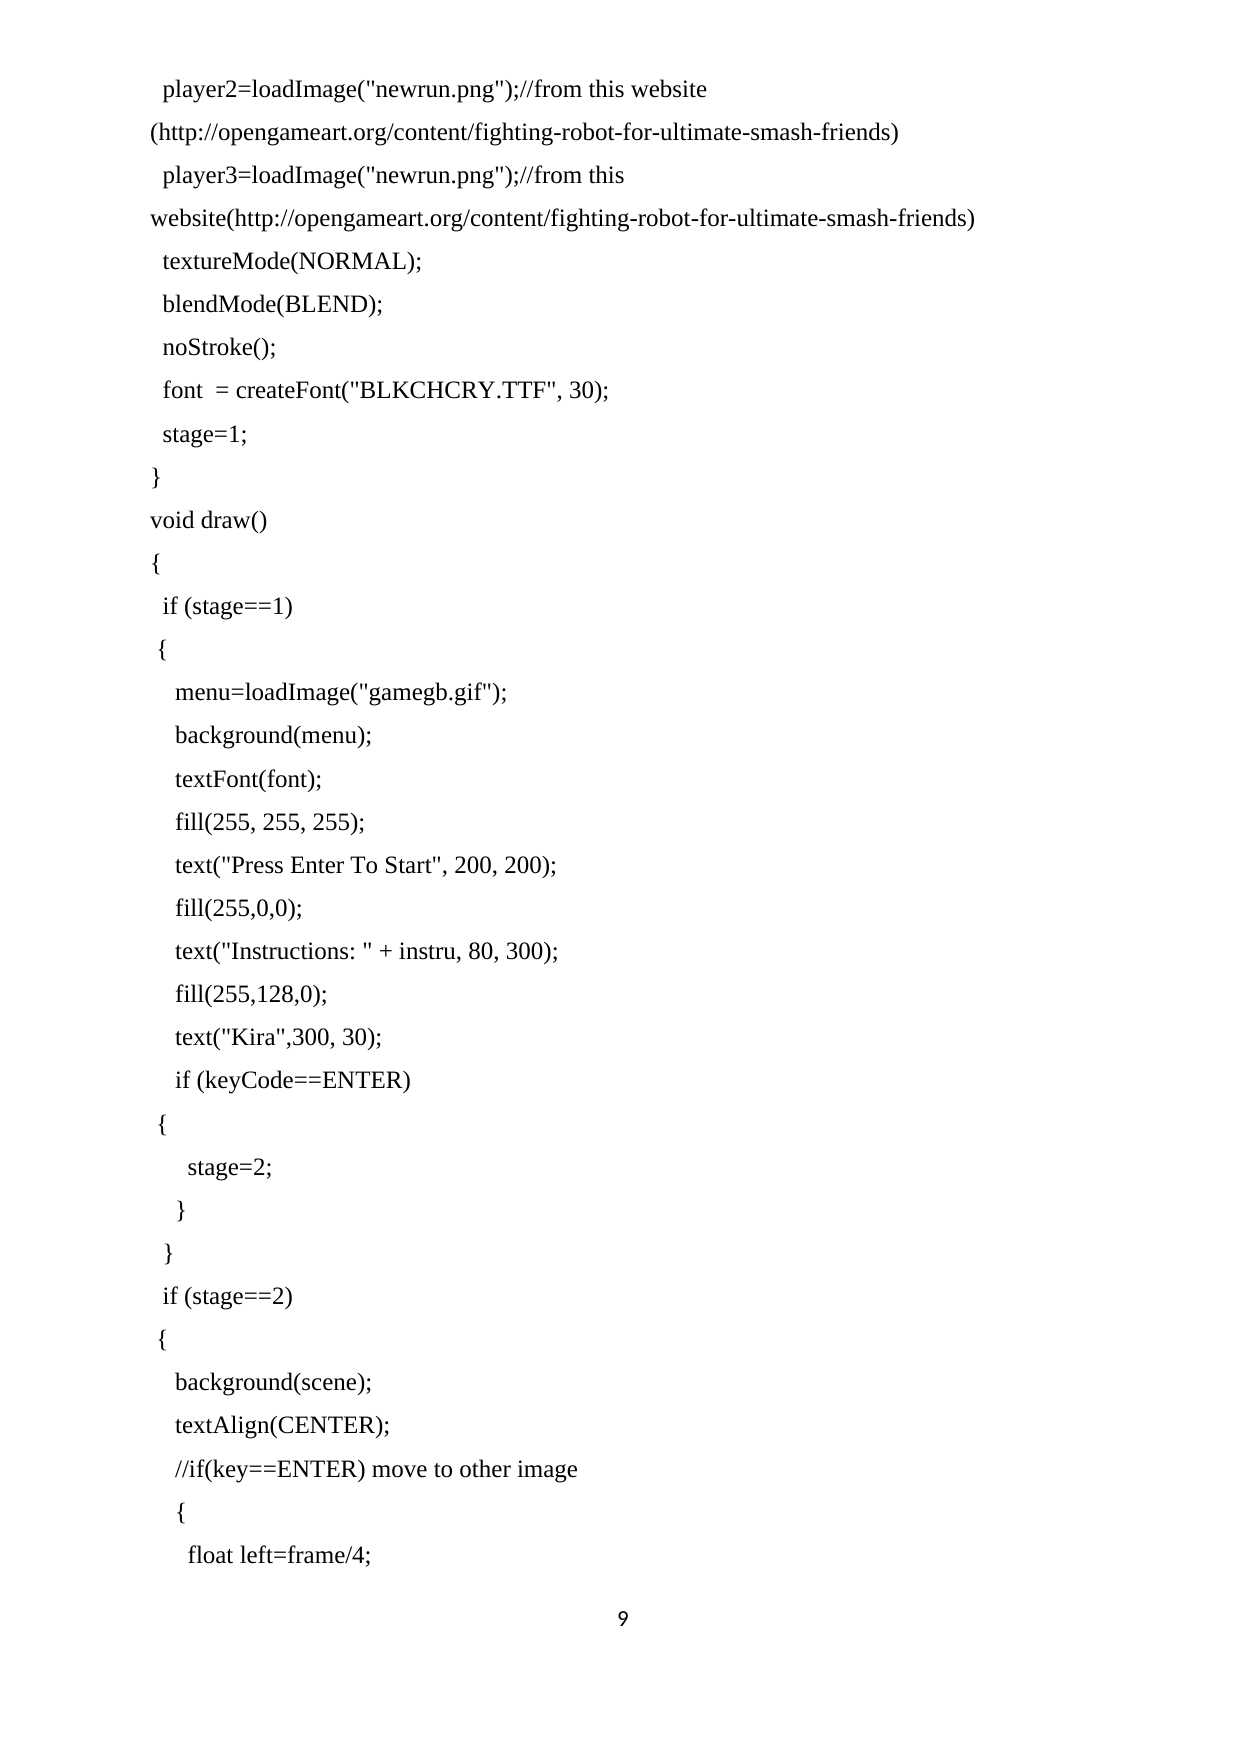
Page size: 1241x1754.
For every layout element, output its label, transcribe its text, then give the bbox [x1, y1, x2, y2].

text { [150, 548, 1090, 577]
text float left=frame/4; [150, 1540, 1090, 1569]
text fill(255, 255, 255); [150, 807, 1090, 836]
text { [150, 634, 1090, 663]
text } [150, 1195, 1090, 1224]
text player3=loadImage("newrun.png");//from this website(http://opengameart.org/content/fighting-robot-for-ultimate-smash-friends) [150, 160, 1090, 232]
text if (stage==2) [150, 1281, 1090, 1310]
text void draw() [150, 505, 1090, 534]
text text("Kira",300, 30); [150, 1022, 1090, 1051]
text if (stage==1) [150, 591, 1090, 620]
text player2=loadImage("newrun.png");//from this website (http://opengameart.org/content/fighting-robot-for-ultimate-smash-friends) [150, 74, 1090, 146]
text background(menu); [150, 721, 1090, 749]
text textFont(font); [150, 764, 1090, 792]
text stage=1; [150, 419, 1090, 447]
text textAlign(CENTER); [150, 1411, 1090, 1439]
text background(scene); [150, 1367, 1090, 1396]
text { [150, 1324, 1090, 1353]
text fill(255,0,0); [150, 893, 1090, 922]
text if (keyCode==ENTER) [150, 1066, 1090, 1094]
text { [150, 1497, 1090, 1526]
text textureMode(NORMAL); [150, 246, 1090, 275]
text fill(255,128,0); [150, 979, 1090, 1008]
text noStroke(); [150, 332, 1090, 361]
text //if(key==ENTER) move to other image [150, 1454, 1090, 1482]
text stage=2; [150, 1152, 1090, 1181]
text text("Instructions: " + instru, 80, 300); [150, 936, 1090, 965]
text text("Press Enter To Start", 200, 200); [150, 850, 1090, 879]
text } [150, 1238, 1090, 1267]
text blendMode(BLEND); [150, 289, 1090, 318]
text } [150, 462, 1090, 491]
text { [150, 1109, 1090, 1137]
text menu=loadImage("gamegb.gif"); [150, 677, 1090, 706]
text font = createFont("BLKCHCRY.TTF", 30); [150, 376, 1090, 404]
